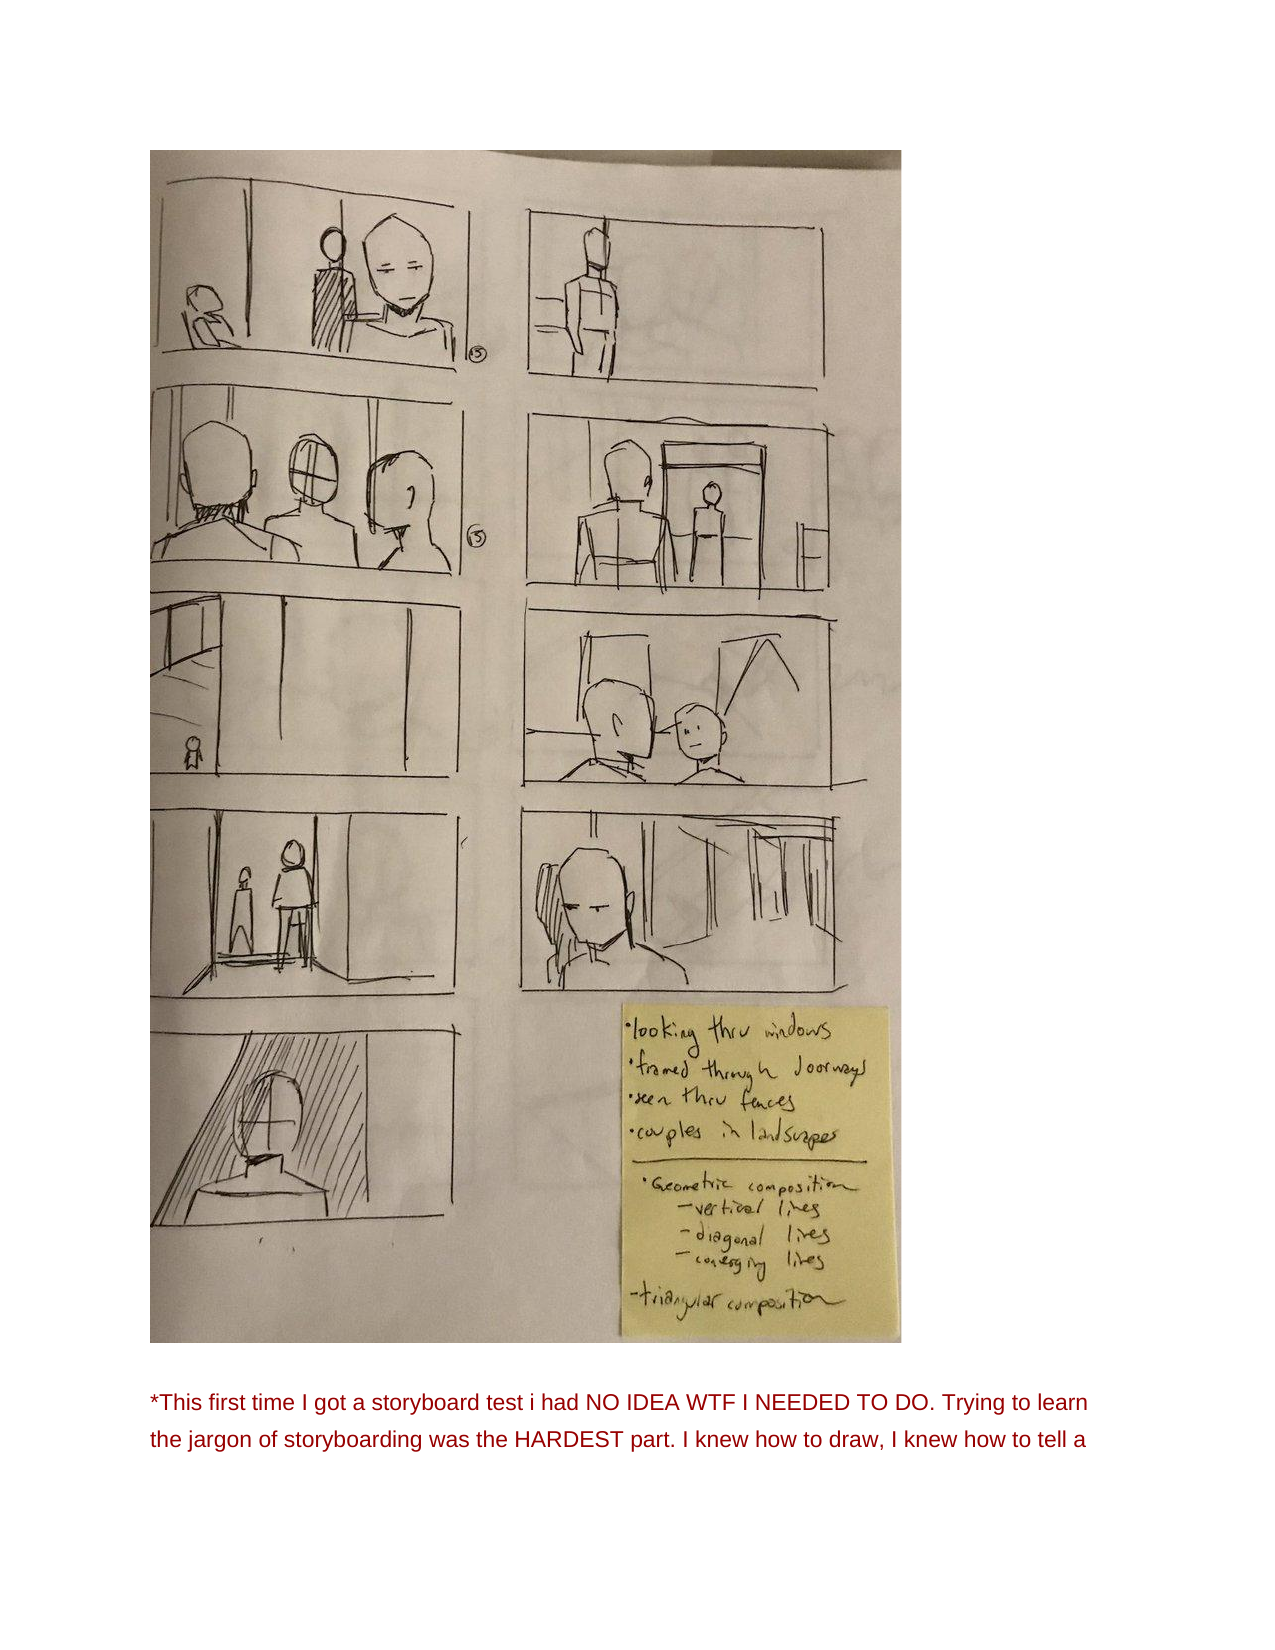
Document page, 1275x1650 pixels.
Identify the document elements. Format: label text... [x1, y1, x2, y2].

picture [150, 150, 902, 1343]
text *This first time I got a storyboard test i had NO IDEA WTF I NEEDED TO DO. Trying to learn the jargon of storyboarding was the HARDEST part. I knew how to draw, I knew how to tell a [150, 1389, 1125, 1483]
